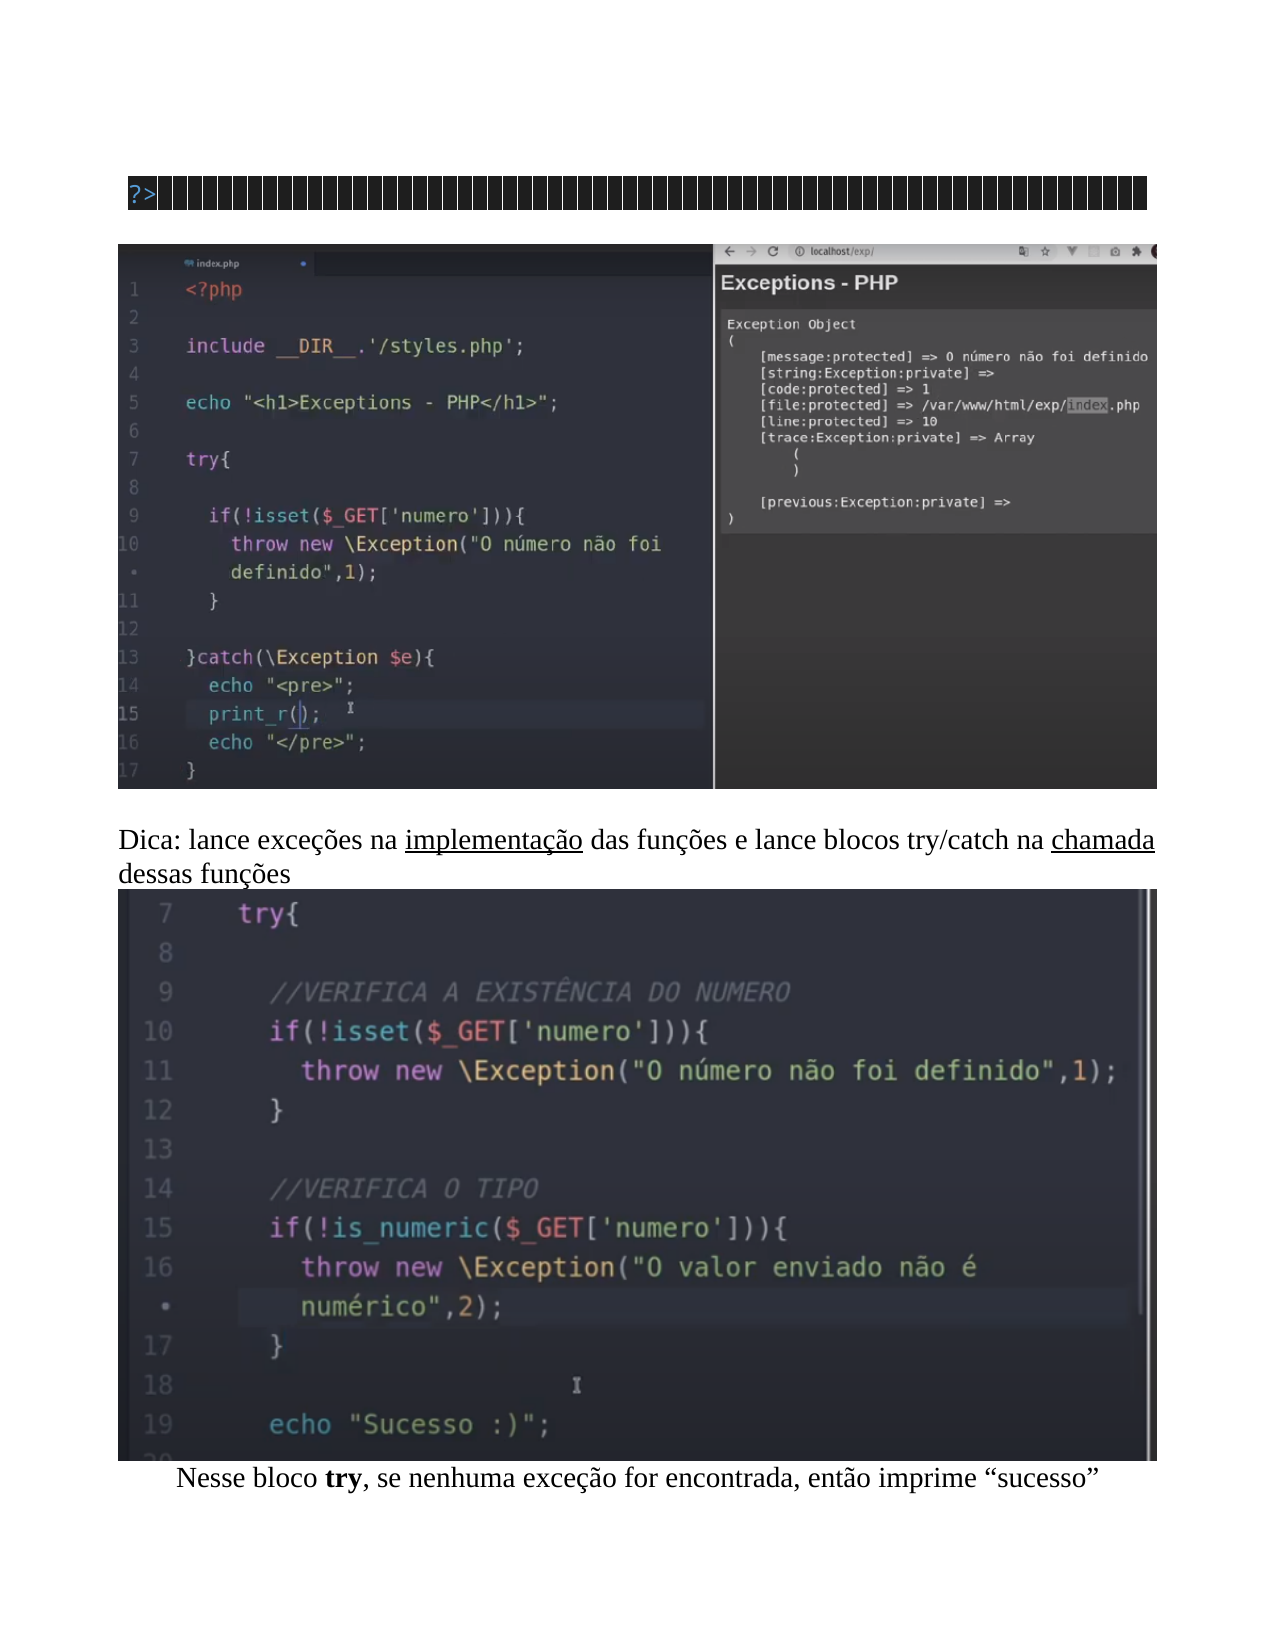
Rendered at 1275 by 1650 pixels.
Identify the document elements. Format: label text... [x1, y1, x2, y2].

picture [118, 889, 1157, 1461]
text ?> [118, 176, 1157, 244]
text Dica: lance exceções na implementação das funções e lance blocos try/catch na chamada dessas funções [118, 822, 1157, 889]
picture [118, 244, 1157, 789]
text Nesse bloco try, se nenhuma exceção for encontrada, então imprime “sucesso” [118, 1461, 1157, 1494]
